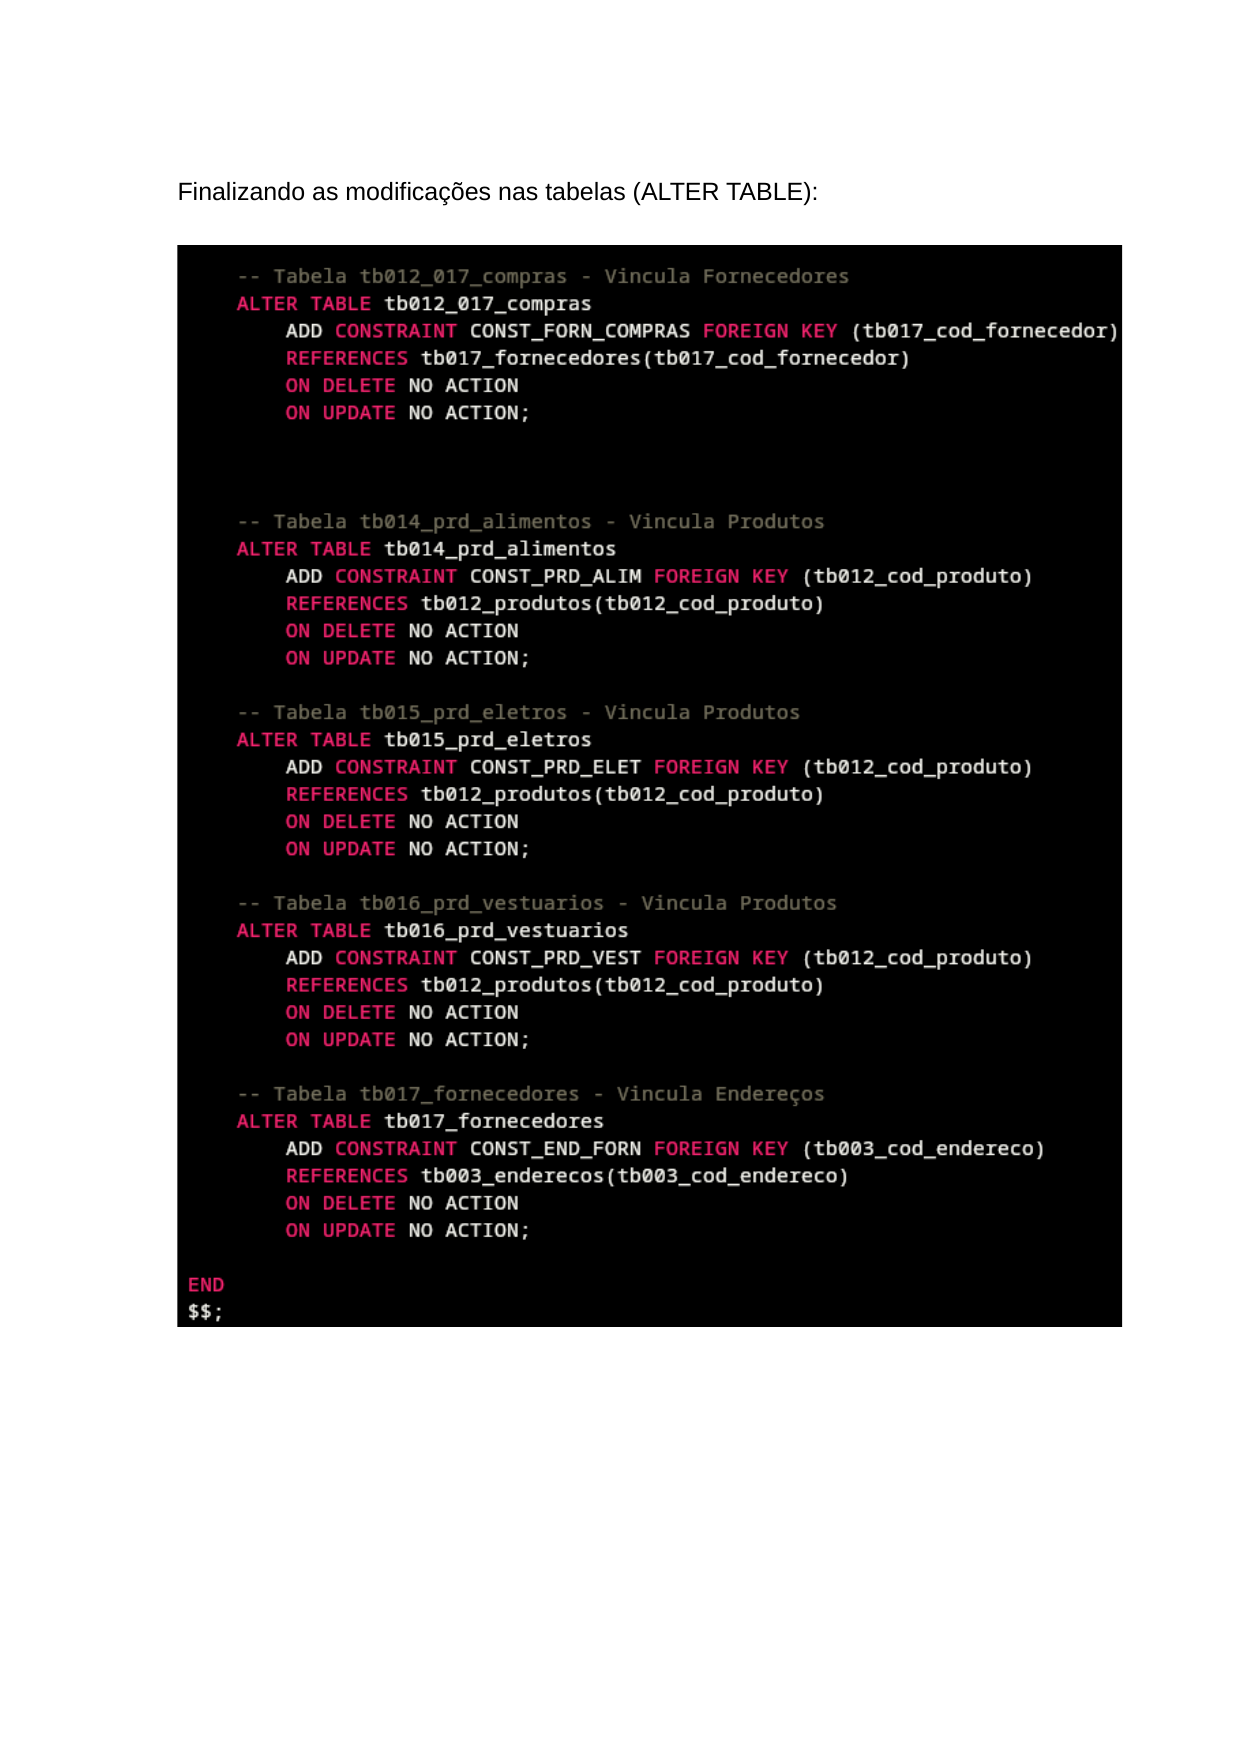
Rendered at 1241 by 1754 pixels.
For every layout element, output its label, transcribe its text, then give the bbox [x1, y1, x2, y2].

text Finalizando as modificações nas tabelas (ALTER TABLE): [177, 177, 1122, 206]
picture [177, 245, 1123, 1327]
